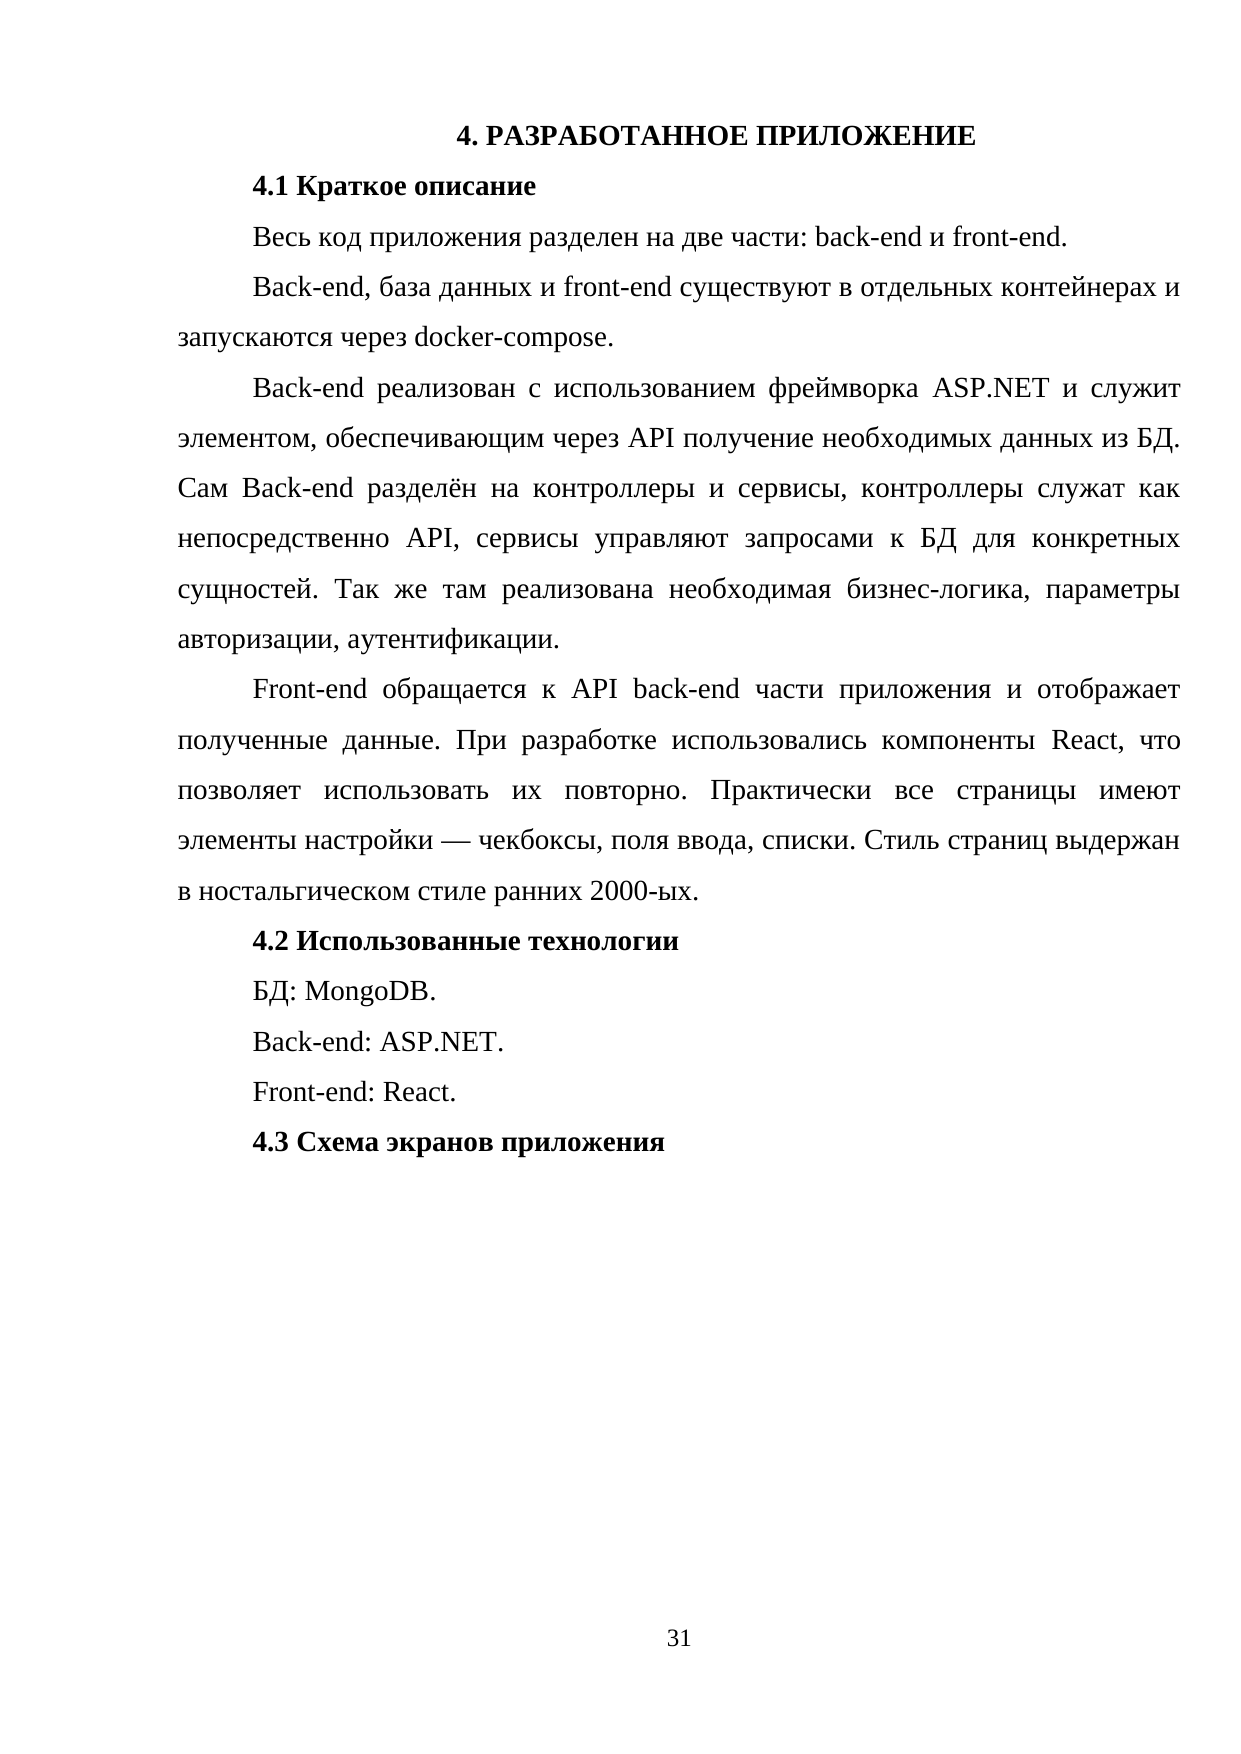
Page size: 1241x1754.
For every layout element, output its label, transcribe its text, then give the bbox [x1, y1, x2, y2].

text БД: MongoDB. [177, 973, 1181, 1007]
text Back-end: ASP.NET. [177, 1024, 1181, 1057]
text 4. РАЗРАБОТАННОЕ ПРИЛОЖЕНИЕ [177, 118, 1181, 152]
text Back-end, база данных и front-end существуют в отдельных контейнерах и запускаются через docker-compose. [177, 269, 1181, 353]
text Front-end обращается к API back-end части приложения и отображает полученные данные. При разработке использовались компоненты React, что позволяет использовать их повторно. Практически все страницы имеют элементы настройки — чекбоксы, поля ввода, списки. Стиль страниц выдержан в ностальгическом стиле ранних 2000-ых. [177, 672, 1181, 906]
text 4.3 Схема экранов приложения [177, 1124, 1181, 1158]
text 4.2 Использованные технологии [177, 923, 1181, 957]
text Back-end реализован с использованием фреймворка ASP.NET и служит элементом, обеспечивающим через API получение необходимых данных из БД. Сам Back-end разделён на контроллеры и сервисы, контроллеры служат как непосредственно API, сервисы управляют запросами к БД для конкретных сущностей. Так же там реализована необходимая бизнес-логика, параметры авторизации, аутентификации. [177, 370, 1181, 655]
text Front-end: React. [177, 1074, 1181, 1108]
text Весь код приложения разделен на две части: back-end и front-end. [177, 219, 1181, 252]
text 4.1 Краткое описание [177, 168, 1181, 202]
